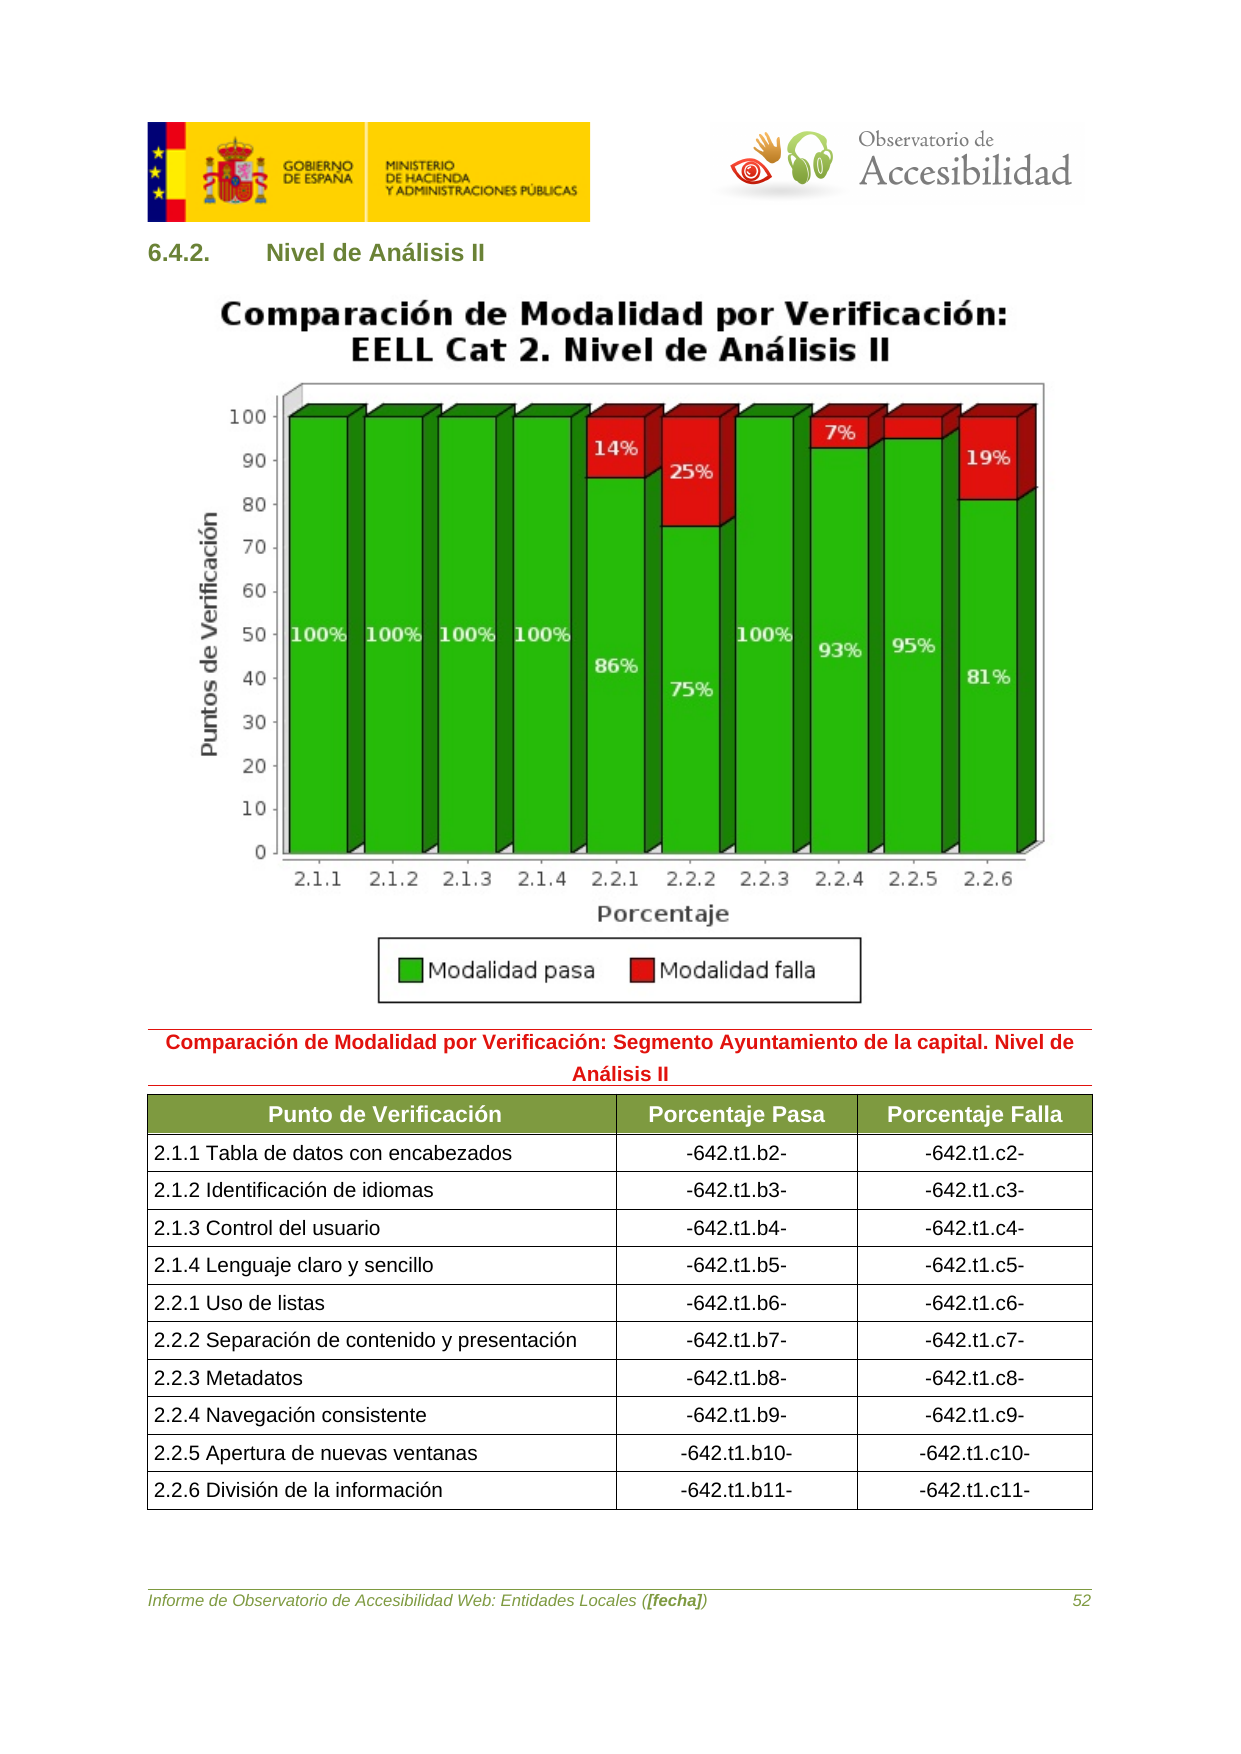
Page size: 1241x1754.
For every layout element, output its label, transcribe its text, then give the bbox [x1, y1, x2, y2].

table_cell -642.t1.b6- [617, 1285, 857, 1321]
table_cell -642.t1.c8- [858, 1360, 1092, 1396]
table_cell -642.t1.c11- [858, 1472, 1092, 1508]
table_cell 2.1.3 Control del usuario [148, 1210, 616, 1246]
table_cell 2.1.1 Tabla de datos con encabezados [148, 1135, 616, 1171]
table_cell -642.t1.c3- [858, 1172, 1092, 1208]
table_cell 2.2.5 Apertura de nuevas ventanas [148, 1435, 616, 1471]
table_cell -642.t1.b5- [617, 1247, 857, 1283]
table_cell -642.t1.b3- [617, 1172, 857, 1208]
table_cell -642.t1.b9- [617, 1397, 857, 1433]
table_header Porcentaje Pasa [617, 1095, 857, 1133]
table_cell 2.2.3 Metadatos [148, 1360, 616, 1396]
text Comparación de Modalidad por Verificación: Segmento Ayuntamiento de la capital. Nivel de Análisis II [148, 1030, 1092, 1085]
table_cell -642.t1.b8- [617, 1360, 857, 1396]
table_cell -642.t1.b4- [617, 1210, 857, 1246]
table_cell -642.t1.c7- [858, 1322, 1092, 1358]
table_cell -642.t1.b2- [617, 1135, 857, 1171]
table_cell -642.t1.b11- [617, 1472, 857, 1508]
table_cell -642.t1.c9- [858, 1397, 1092, 1433]
table_cell 2.2.4 Navegación consistente [148, 1397, 616, 1433]
table_cell -642.t1.b7- [617, 1322, 857, 1358]
table_cell 2.1.4 Lenguaje claro y sencillo [148, 1247, 616, 1283]
table_cell 2.2.2 Separación de contenido y presentación [148, 1322, 616, 1358]
table_cell 2.1.2 Identificación de idiomas [148, 1172, 616, 1208]
table_cell 2.2.1 Uso de listas [148, 1285, 616, 1321]
table_cell -642.t1.b10- [617, 1435, 857, 1471]
list Nivel de Análisis II [148, 238, 1092, 267]
picture [178, 294, 1062, 1005]
picture [710, 122, 1086, 205]
table_cell -642.t1.c6- [858, 1285, 1092, 1321]
table_cell -642.t1.c4- [858, 1210, 1092, 1246]
table_cell 2.2.6 División de la información [148, 1472, 616, 1508]
table_cell -642.t1.c2- [858, 1135, 1092, 1171]
table_header Porcentaje Falla [858, 1095, 1092, 1133]
table_header Punto de Verificación [148, 1095, 616, 1133]
table_cell -642.t1.c10- [858, 1435, 1092, 1471]
picture [147, 122, 591, 222]
table_cell -642.t1.c5- [858, 1247, 1092, 1283]
